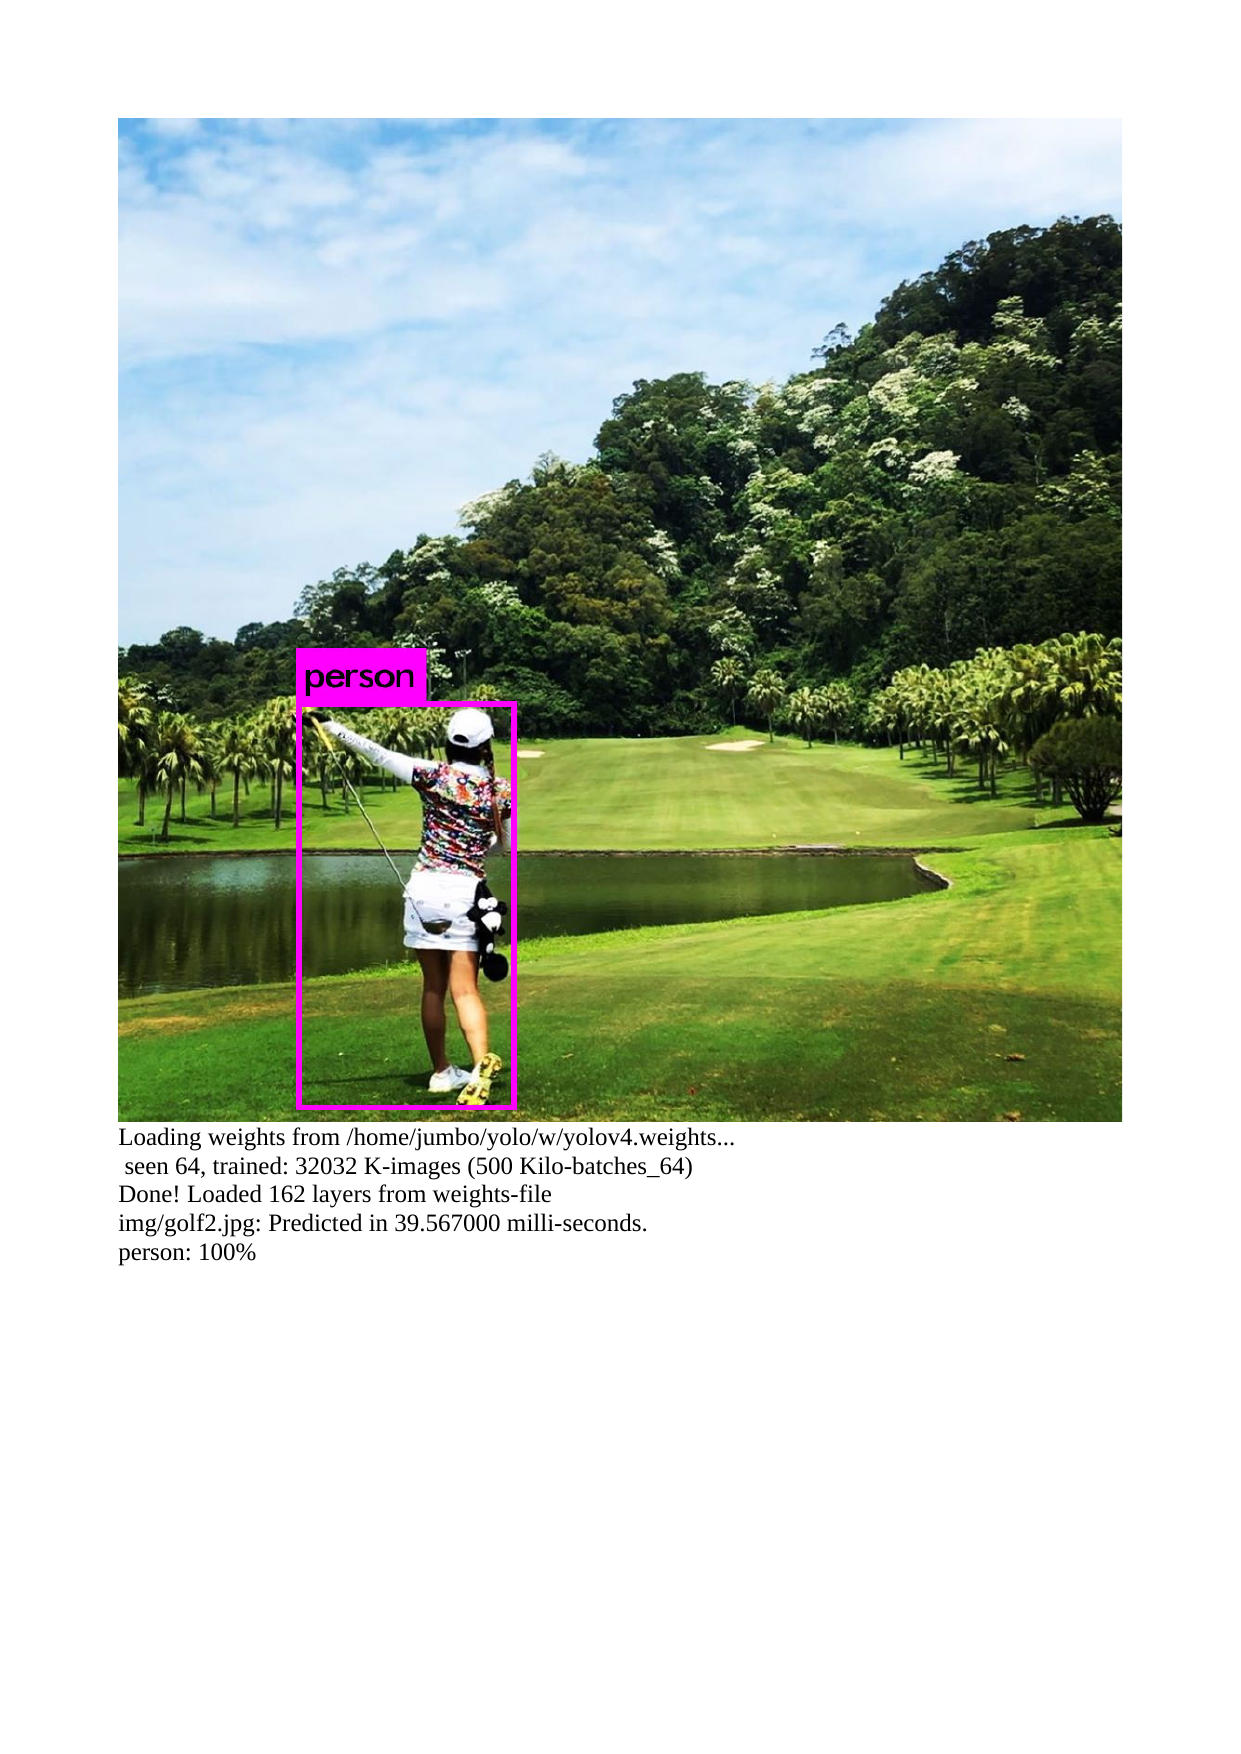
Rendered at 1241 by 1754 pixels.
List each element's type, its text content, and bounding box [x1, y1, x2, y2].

text seen 64, trained: 32032 K-images (500 Kilo-batches_64) [118, 1151, 1122, 1179]
text img/golf2.jpg: Predicted in 39.567000 milli-seconds. [118, 1208, 1122, 1237]
text Loading weights from /home/jumbo/yolo/w/yolov4.weights... [118, 1122, 1122, 1151]
text person: 100% [118, 1237, 1122, 1266]
text Done! Loaded 162 layers from weights-file [118, 1179, 1122, 1208]
picture [118, 118, 1123, 1122]
